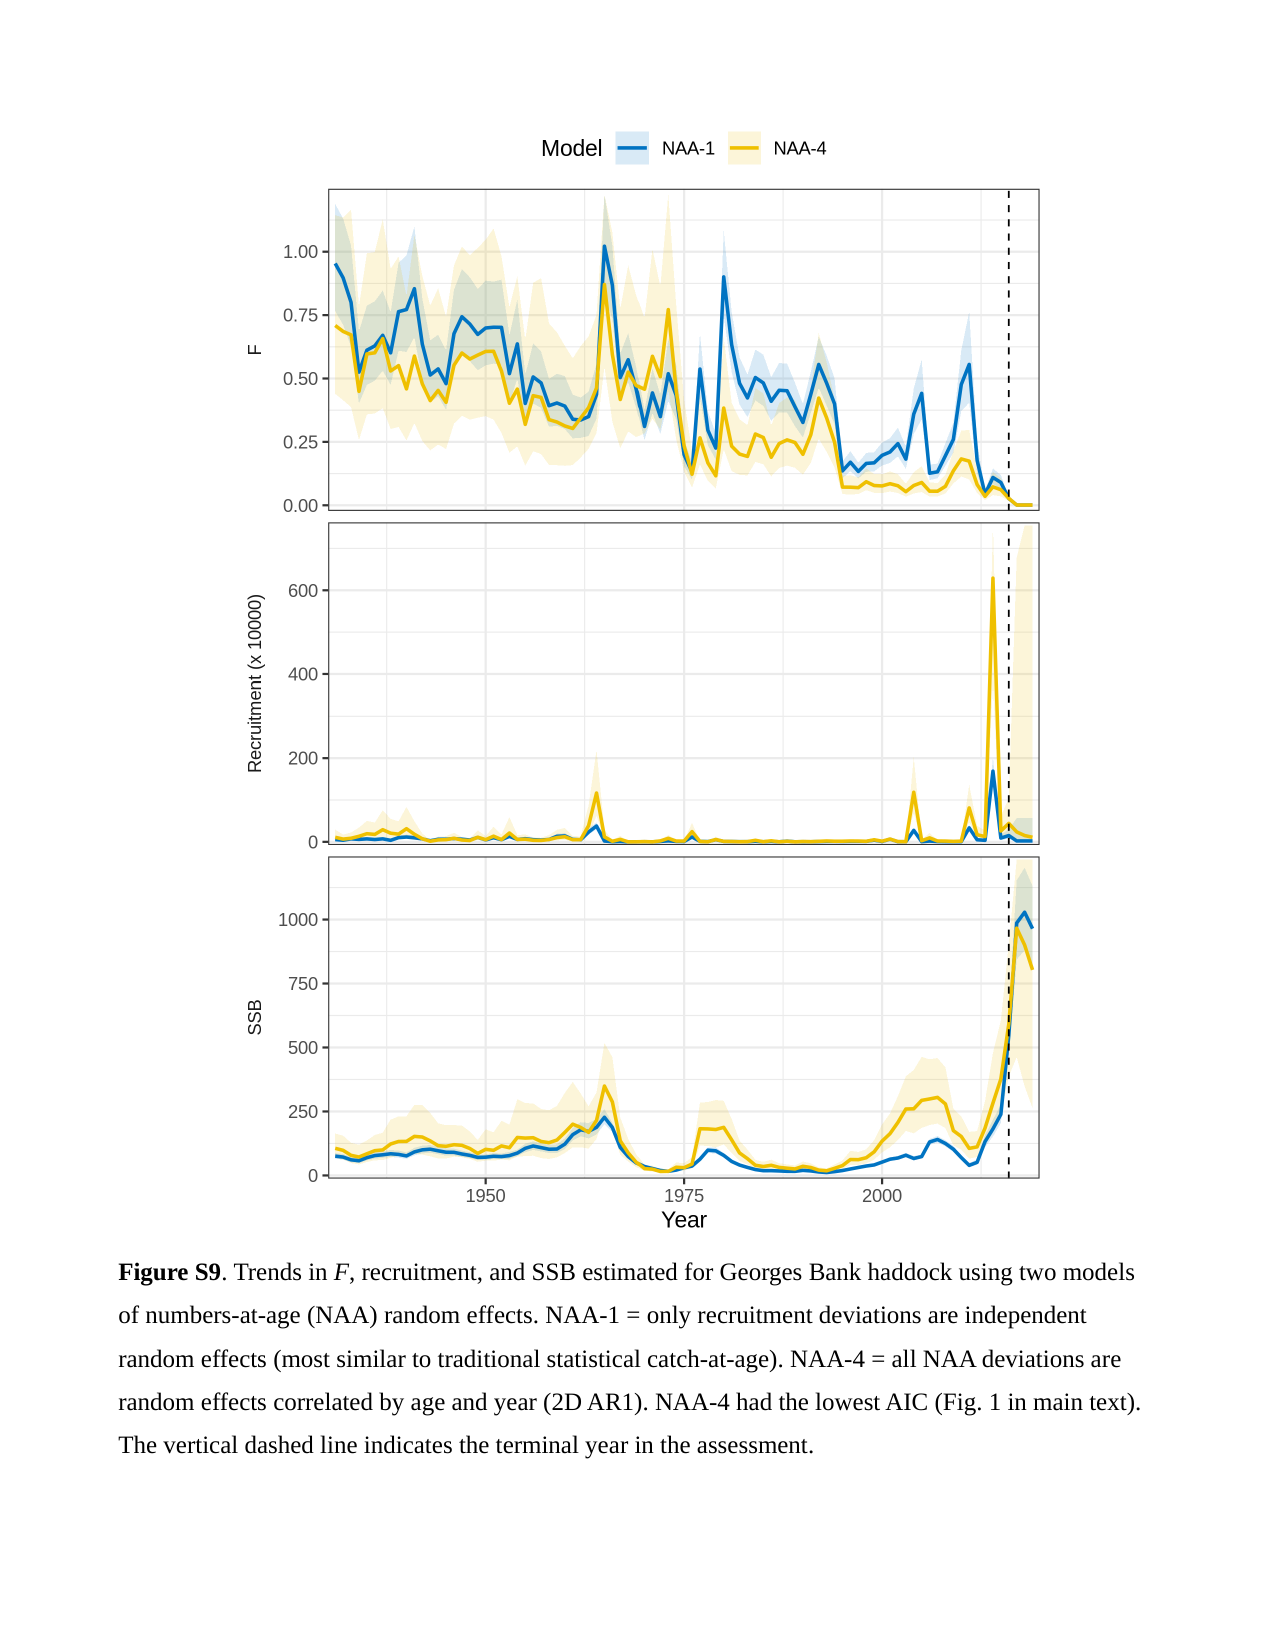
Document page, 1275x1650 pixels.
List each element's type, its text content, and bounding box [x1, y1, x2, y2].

picture [225, 118, 1050, 1244]
text Figure S9. Trends in F, recruitment, and SSB estimated for Georges Bank haddock using two models of numbers-at-age (NAA) random effects. NAA-1 = only recruitment deviations are independent random effects (most similar to traditional statistical catch-at-age). NAA-4 = all NAA deviations are random effects correlated by age and year (2D AR1). NAA-4 had the lowest AIC (Fig. 1 in main text). The vertical dashed line indicates the terminal year in the assessment. [118, 1257, 1157, 1459]
